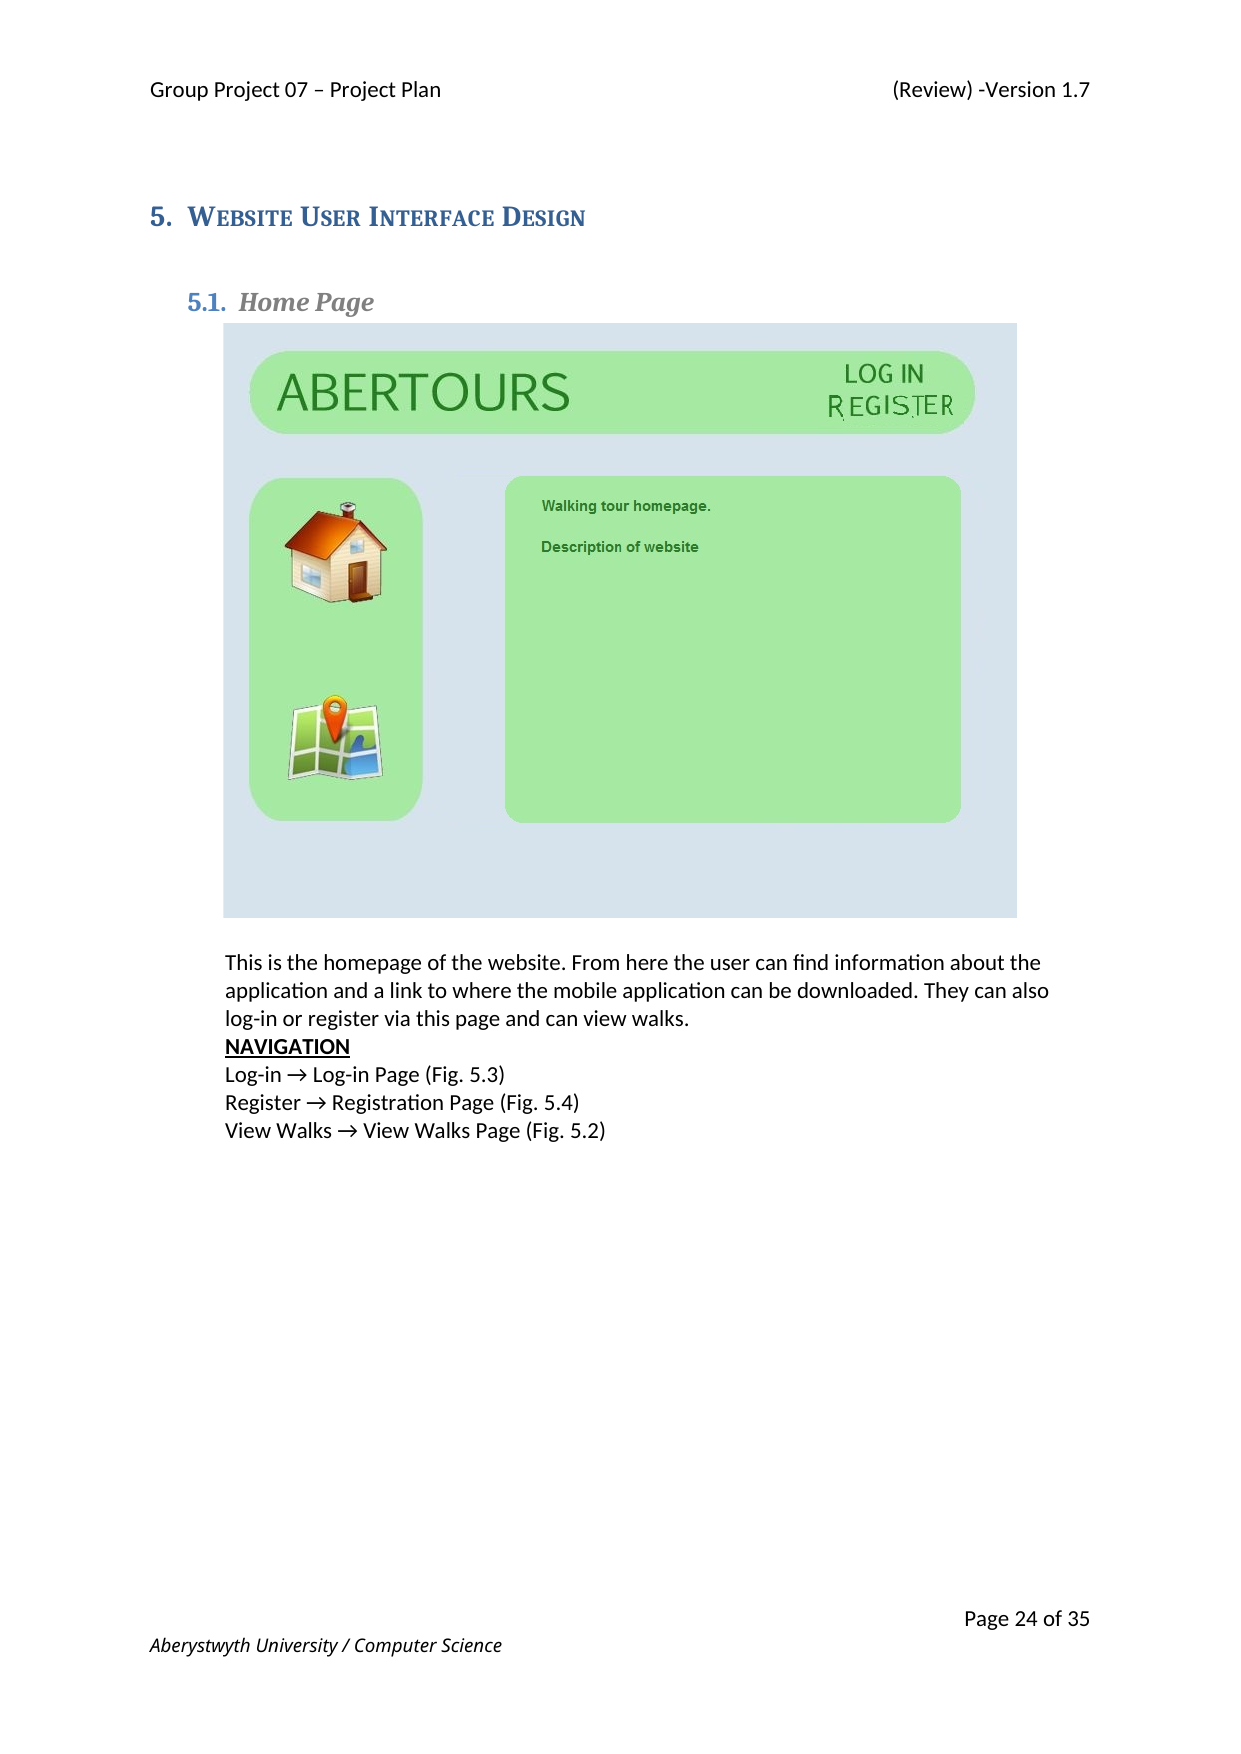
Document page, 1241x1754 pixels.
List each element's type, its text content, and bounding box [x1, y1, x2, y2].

subtitle Home Page [187, 287, 1090, 318]
text NAVIGATION [225, 1032, 1090, 1060]
text View Walks → View Walks Page (Fig. 5.2) [225, 1116, 1090, 1144]
text This is the homepage of the website. From here the user can find information about the application and a link to where the mobile application can be downloaded. They can also log-in or register via this page and can view walks. [225, 948, 1090, 1032]
text Log-in → Log-in Page (Fig. 5.3) [225, 1060, 1090, 1088]
text Register → Registration Page (Fig. 5.4) [225, 1088, 1090, 1116]
subtitle Website User Interface Design [150, 200, 1090, 233]
